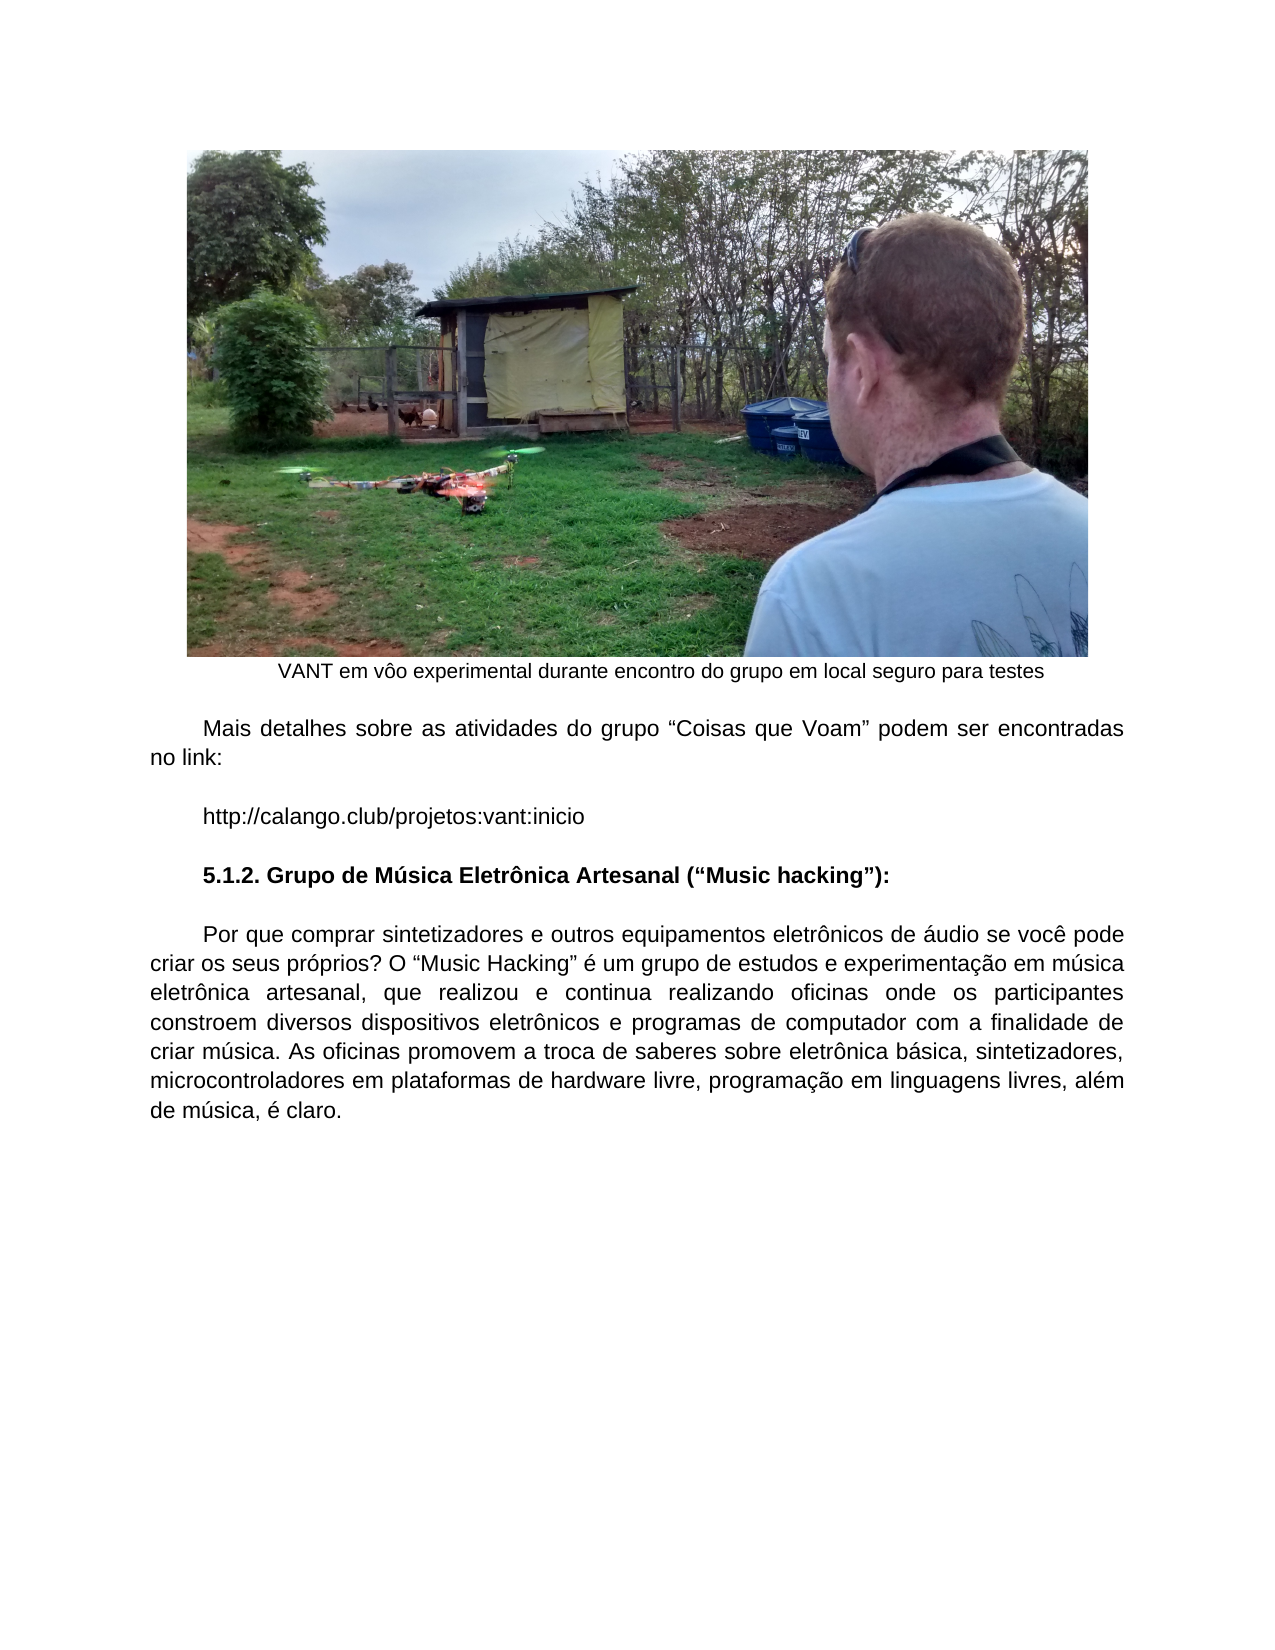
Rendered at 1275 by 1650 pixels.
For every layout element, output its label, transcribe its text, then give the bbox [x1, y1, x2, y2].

text VANT em vôo experimental durante encontro do grupo em local seguro para testes [150, 150, 1125, 683]
picture [186, 150, 1089, 657]
text http://calango.club/projetos:vant:inicio [150, 804, 1125, 829]
text Mais detalhes sobre as atividades do grupo “Coisas que Voam” podem ser encontradas no link: [150, 716, 1125, 771]
text 5.1.2. Grupo de Música Eletrônica Artesanal (“Music hacking”): [150, 863, 1125, 888]
text Por que comprar sintetizadores e outros equipamentos eletrônicos de áudio se você pode criar os seus próprios? O “Music Hacking” é um grupo de estudos e experimentação em música eletrônica artesanal, que realizou e continua realizando oficinas onde os participantes constroem diversos dispositivos eletrônicos e programas de computador com a finalidade de criar música. As oficinas promovem a troca de saberes sobre eletrônica básica, sintetizadores, microcontroladores em plataformas de hardware livre, programação em linguagens livres, além de música, é claro. [150, 921, 1125, 1123]
